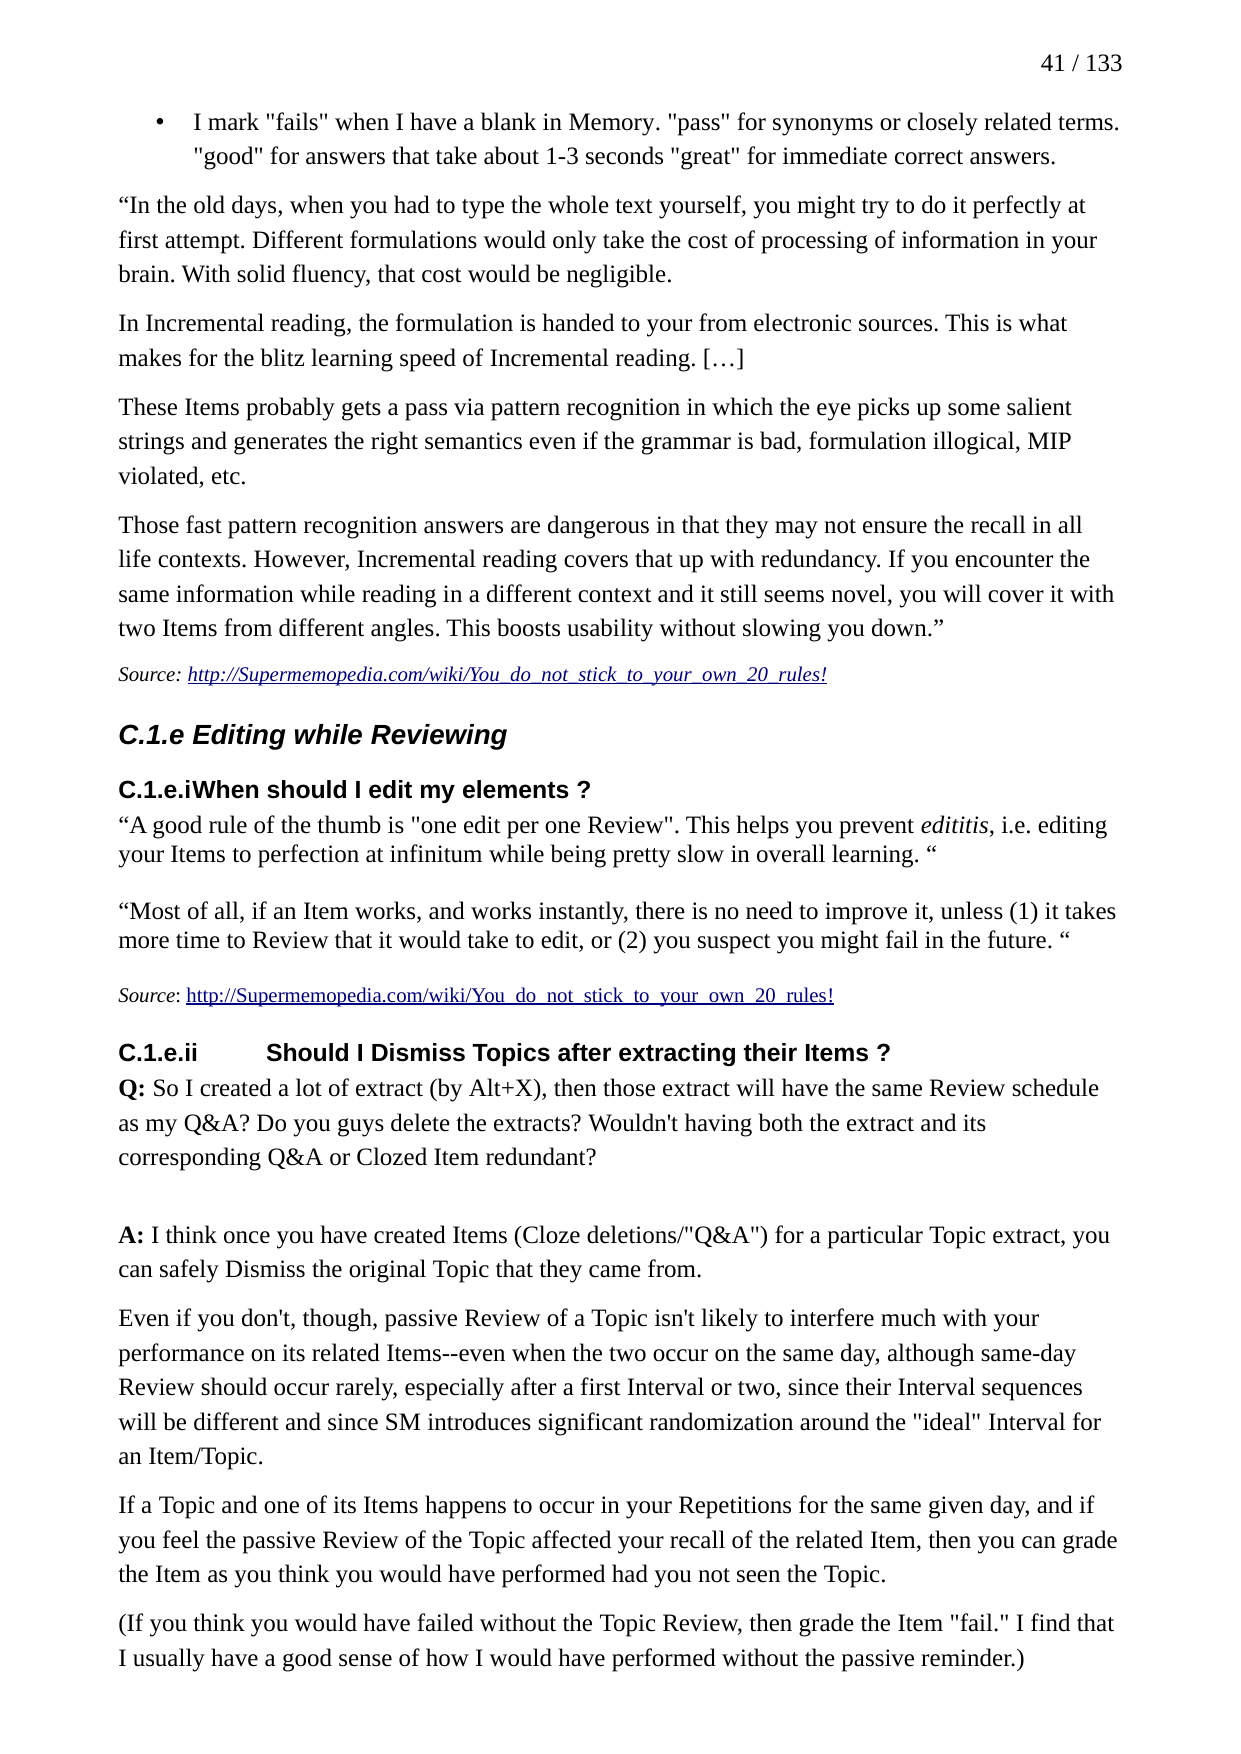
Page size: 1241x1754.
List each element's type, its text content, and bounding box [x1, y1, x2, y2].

text Source: http://Supermemopedia.com/wiki/You_do_not_stick_to_your_own_20_rules! [118, 982, 1122, 1007]
subtitle When should I edit my elements ? [118, 775, 1122, 804]
text In Incremental reading, the formulation is handed to your from electronic sources. This is what makes for the blitz learning speed of Incremental reading. […] [118, 308, 1122, 372]
text Even if you don't, though, passive Review of a Topic isn't likely to interfere much with your performance on its related Items--even when the two occur on the same day, although same-day Review should occur rarely, especially after a first Interval or two, since their Interval sequences will be different and since SM introduces significant randomization around the "ideal" Interval for an Item/Topic. [118, 1303, 1122, 1470]
text Q: So I created a lot of extract (by Alt+X), then those extract will have the same Review schedule as my Q&A? Do you guys delete the extracts? Wouldn't having both the extract and its corresponding Q&A or Clozed Item redundant? [118, 1073, 1122, 1171]
text These Items probably gets a pass via pattern recognition in which the eye picks up some salient strings and generates the right semantics even if the grammar is bad, formulation illogical, MIP violated, etc. [118, 392, 1122, 489]
text A: I think once you have created Items (Cloze deletions/"Q&A") for a particular Topic extract, you can safely Dismiss the original Topic that they came from. [118, 1220, 1122, 1283]
text “In the old days, when you had to type the whole text yourself, you might try to do it perfectly at first attempt. Different formulations would only take the cost of processing of information in your brain. With solid fluency, that cost would be negligible. [118, 190, 1122, 288]
text Those fast pattern recognition answers are dangerous in that they may not ensure the recall in all life contexts. However, Incremental reading covers that up with redundancy. If you encounter the same information while reading in a different context and it still seems novel, you will cover it with two Items from different angles. This boosts usability without slowing you down.” [118, 510, 1122, 642]
text “Most of all, if an Item works, and works instantly, there is no need to improve it, unless (1) it takes more time to Review that it would take to edit, or (2) you suspect you might fail in the future. “ [118, 896, 1122, 954]
text (If you think you would have failed without the Topic Review, then grade the Item "fail." I find that I usually have a good sense of how I would have performed without the passive reminder.) [118, 1608, 1122, 1672]
text If a Topic and one of its Items happens to occur in your Repetitions for the same given day, and if you feel the passive Review of the Topic affected your recall of the related Item, then you can grade the Item as you think you would have performed had you not seen the Topic. [118, 1491, 1122, 1588]
text Source: http://Supermemopedia.com/wiki/You_do_not_stick_to_your_own_20_rules! [118, 662, 1122, 686]
subtitle Should I Dismiss Topics after extracting their Items ? [118, 1038, 1122, 1067]
subtitle Editing while Reviewing [118, 718, 1122, 750]
text “A good rule of the thumb is "one edit per one Review". This helps you prevent edititis, i.e. editing your Items to perfection at infinitum while being pretty slow in overall learning. “ [118, 810, 1122, 867]
list I mark "fails" when I have a blank in Memory. "pass" for synonyms or closely related terms. "good" for answers that take about 1-3 seconds "great" for immediate correct answers. [156, 107, 1122, 170]
